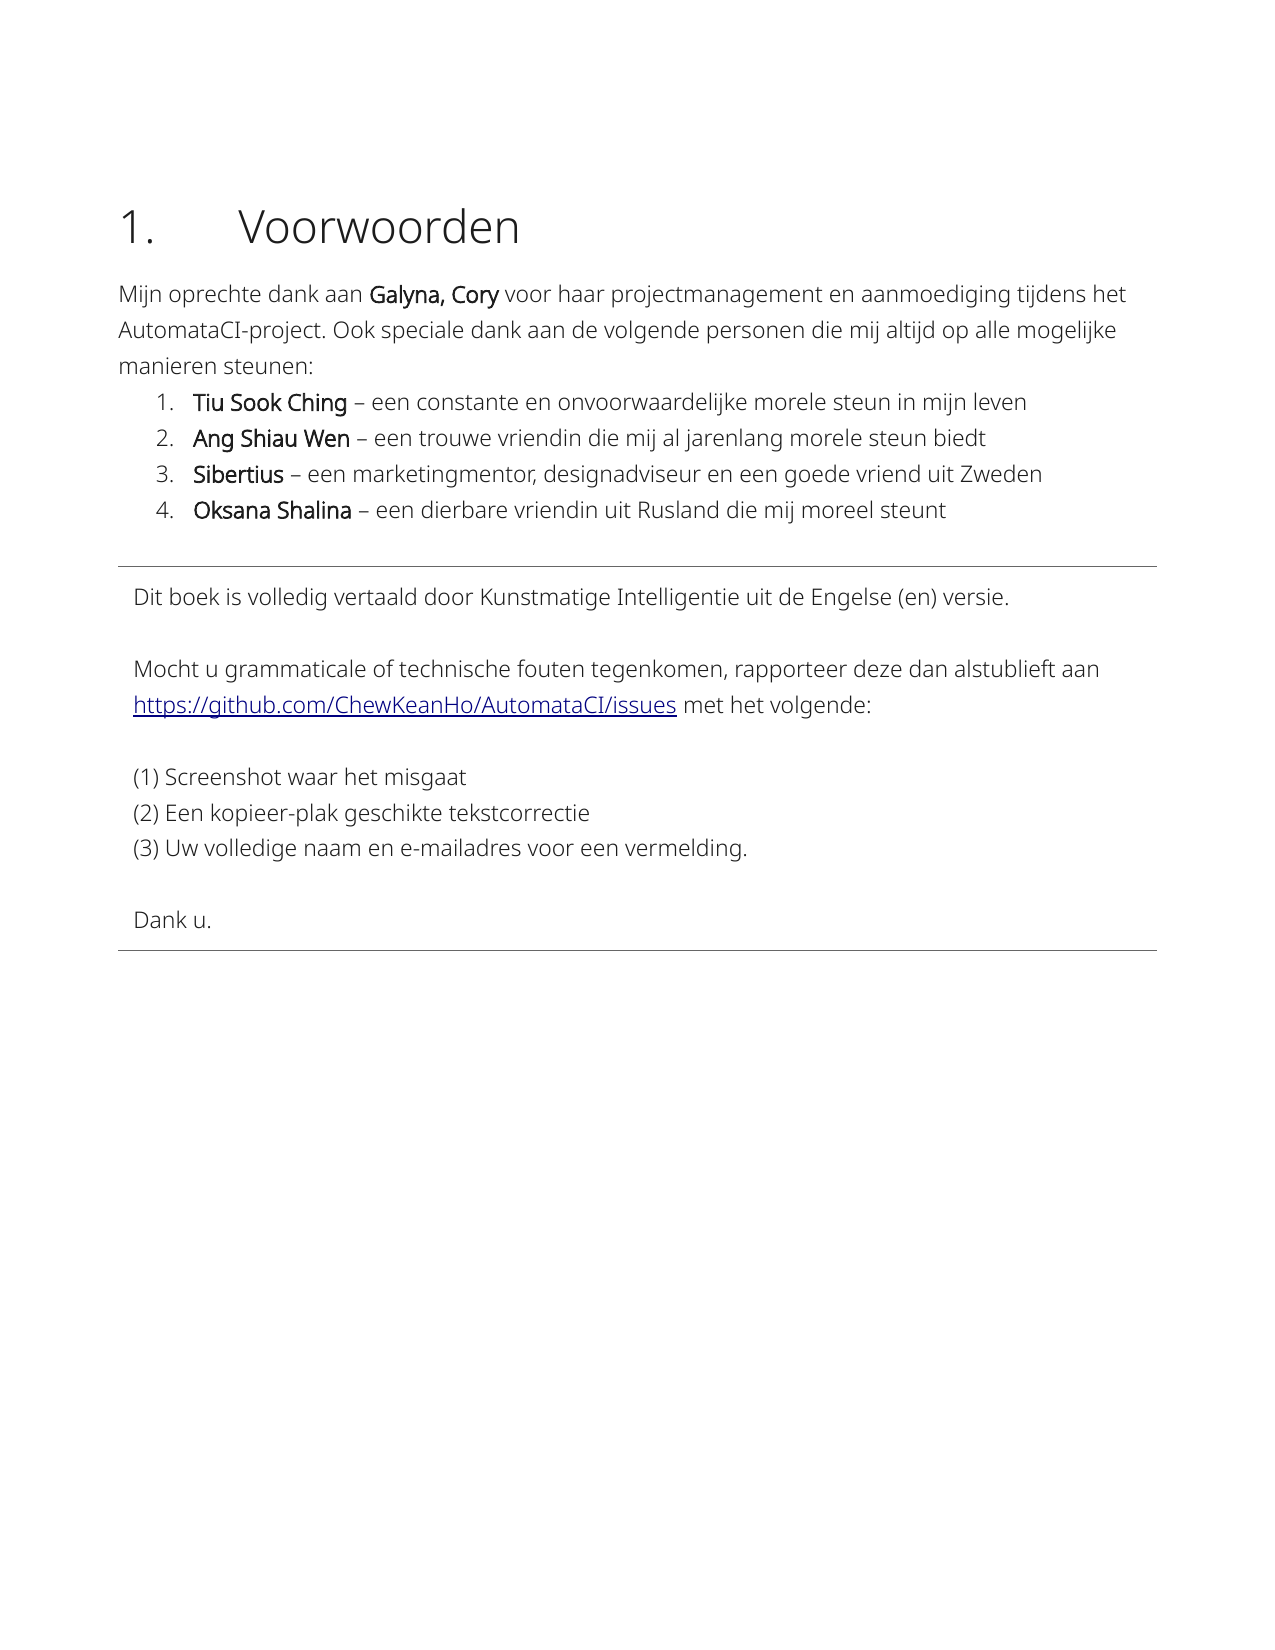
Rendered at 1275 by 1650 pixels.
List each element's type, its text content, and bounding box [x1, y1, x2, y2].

text (2) Een kopieer-plak geschikte tekstcorrectie [118, 781, 1157, 817]
text (1) Screenshot waar het misgaat [118, 745, 1157, 781]
list Oksana Shalina – een dierbare vriendin uit Rusland die mij moreel steunt [156, 494, 1157, 525]
text Dank u. [118, 889, 1157, 950]
list Tiu Sook Ching – een constante en onvoorwaardelijke morele steun in mijn leven [156, 386, 1157, 417]
text Mijn oprechte dank aan Galyna, Cory voor haar projectmanagement en aanmoediging tijdens het AutomataCI-project. Ook speciale dank aan de volgende personen die mij altijd op alle mogelijke manieren steunen: [118, 278, 1157, 381]
text (3) Uw volledige naam en e-mailadres voor een vermelding. [118, 817, 1157, 864]
list Ang Shiau Wen – een trouwe vriendin die mij al jarenlang morele steun biedt [156, 422, 1157, 453]
subtitle Voorwoorden [118, 194, 1157, 257]
list Sibertius – een marketingmentor, designadviseur en een goede vriend uit Zweden [156, 458, 1157, 489]
text Mocht u grammaticale of technische fouten tegenkomen, rapporteer deze dan alstublieft aan https://github.com/ChewKeanHo/AutomataCI/issues met het volgende: [118, 638, 1157, 720]
text Dit boek is volledig vertaald door Kunstmatige Intelligentie uit de Engelse (en) versie. [118, 567, 1157, 612]
